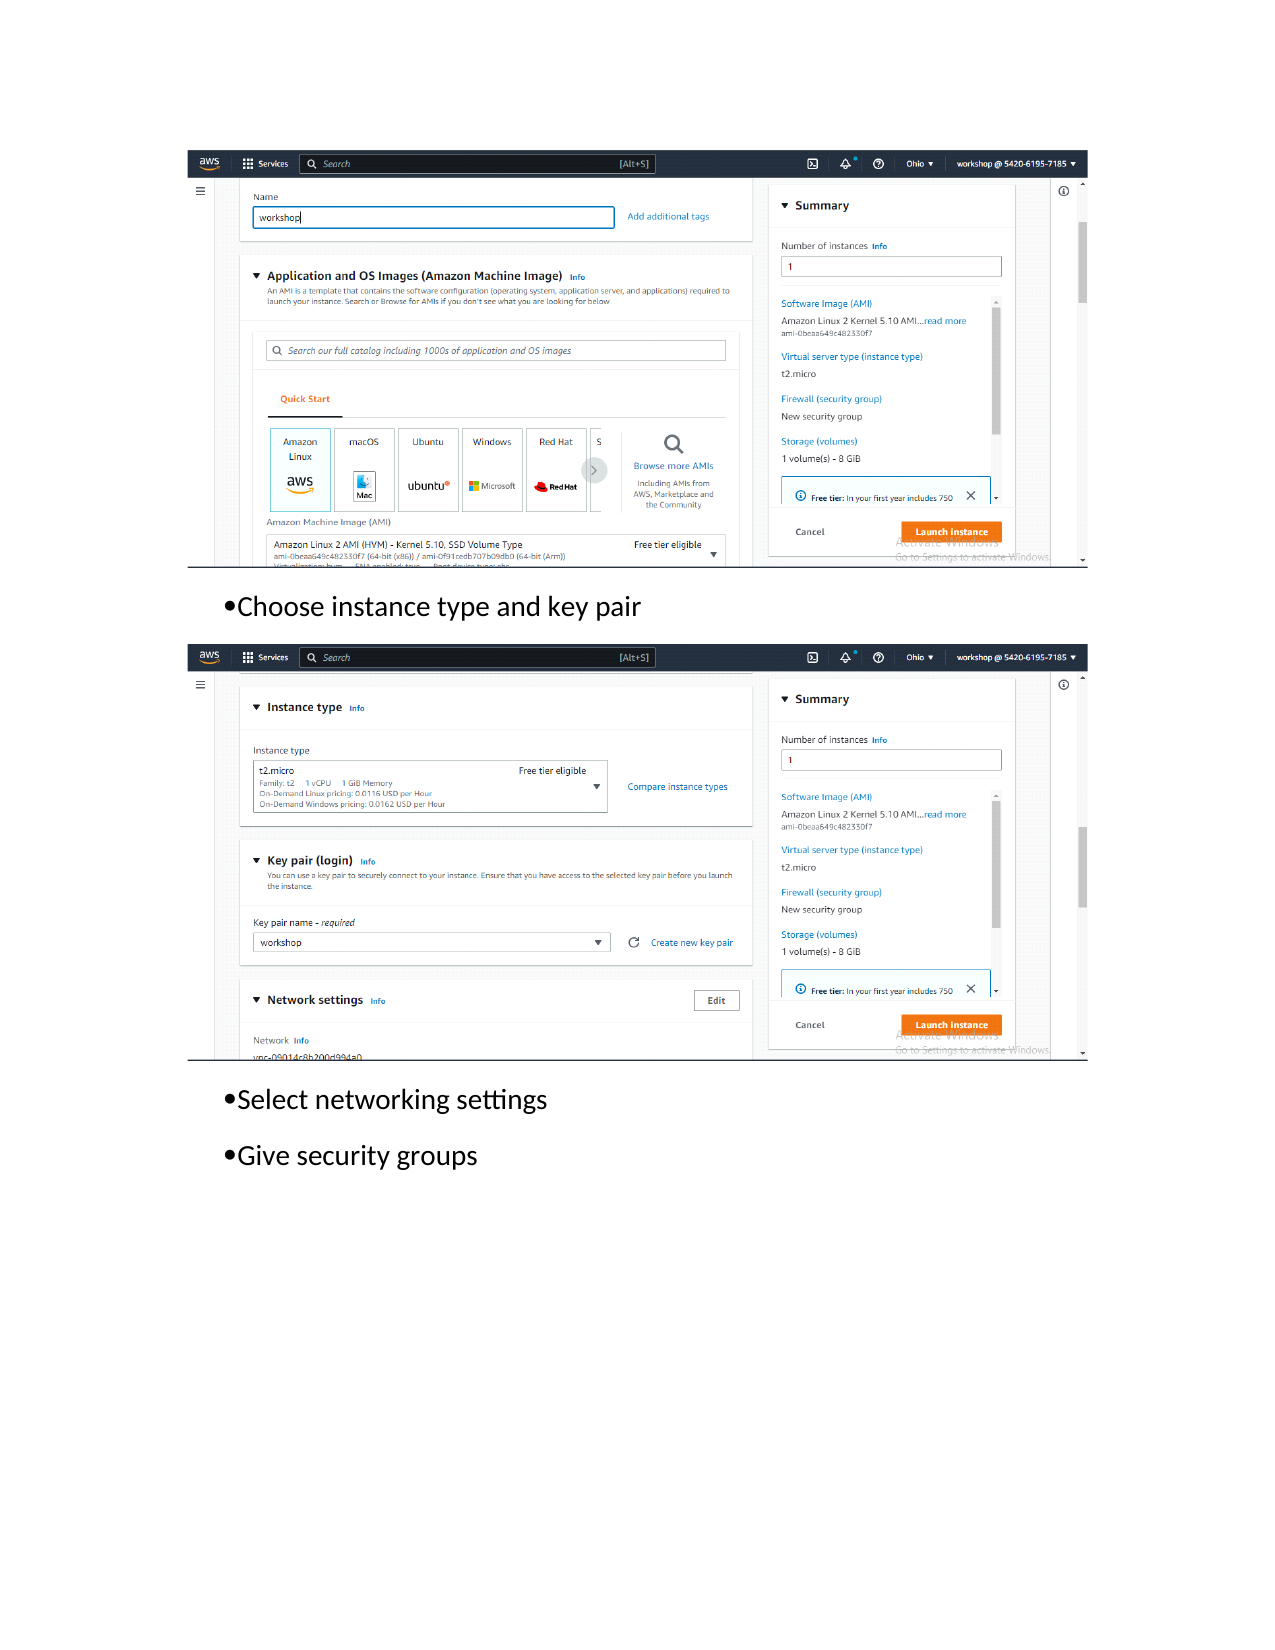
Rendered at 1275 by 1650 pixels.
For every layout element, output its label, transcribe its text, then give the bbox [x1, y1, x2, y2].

list Give security groups [225, 1137, 1087, 1173]
list Select networking settings [225, 1081, 1087, 1117]
list Choose instance type and key pair [225, 588, 1087, 624]
